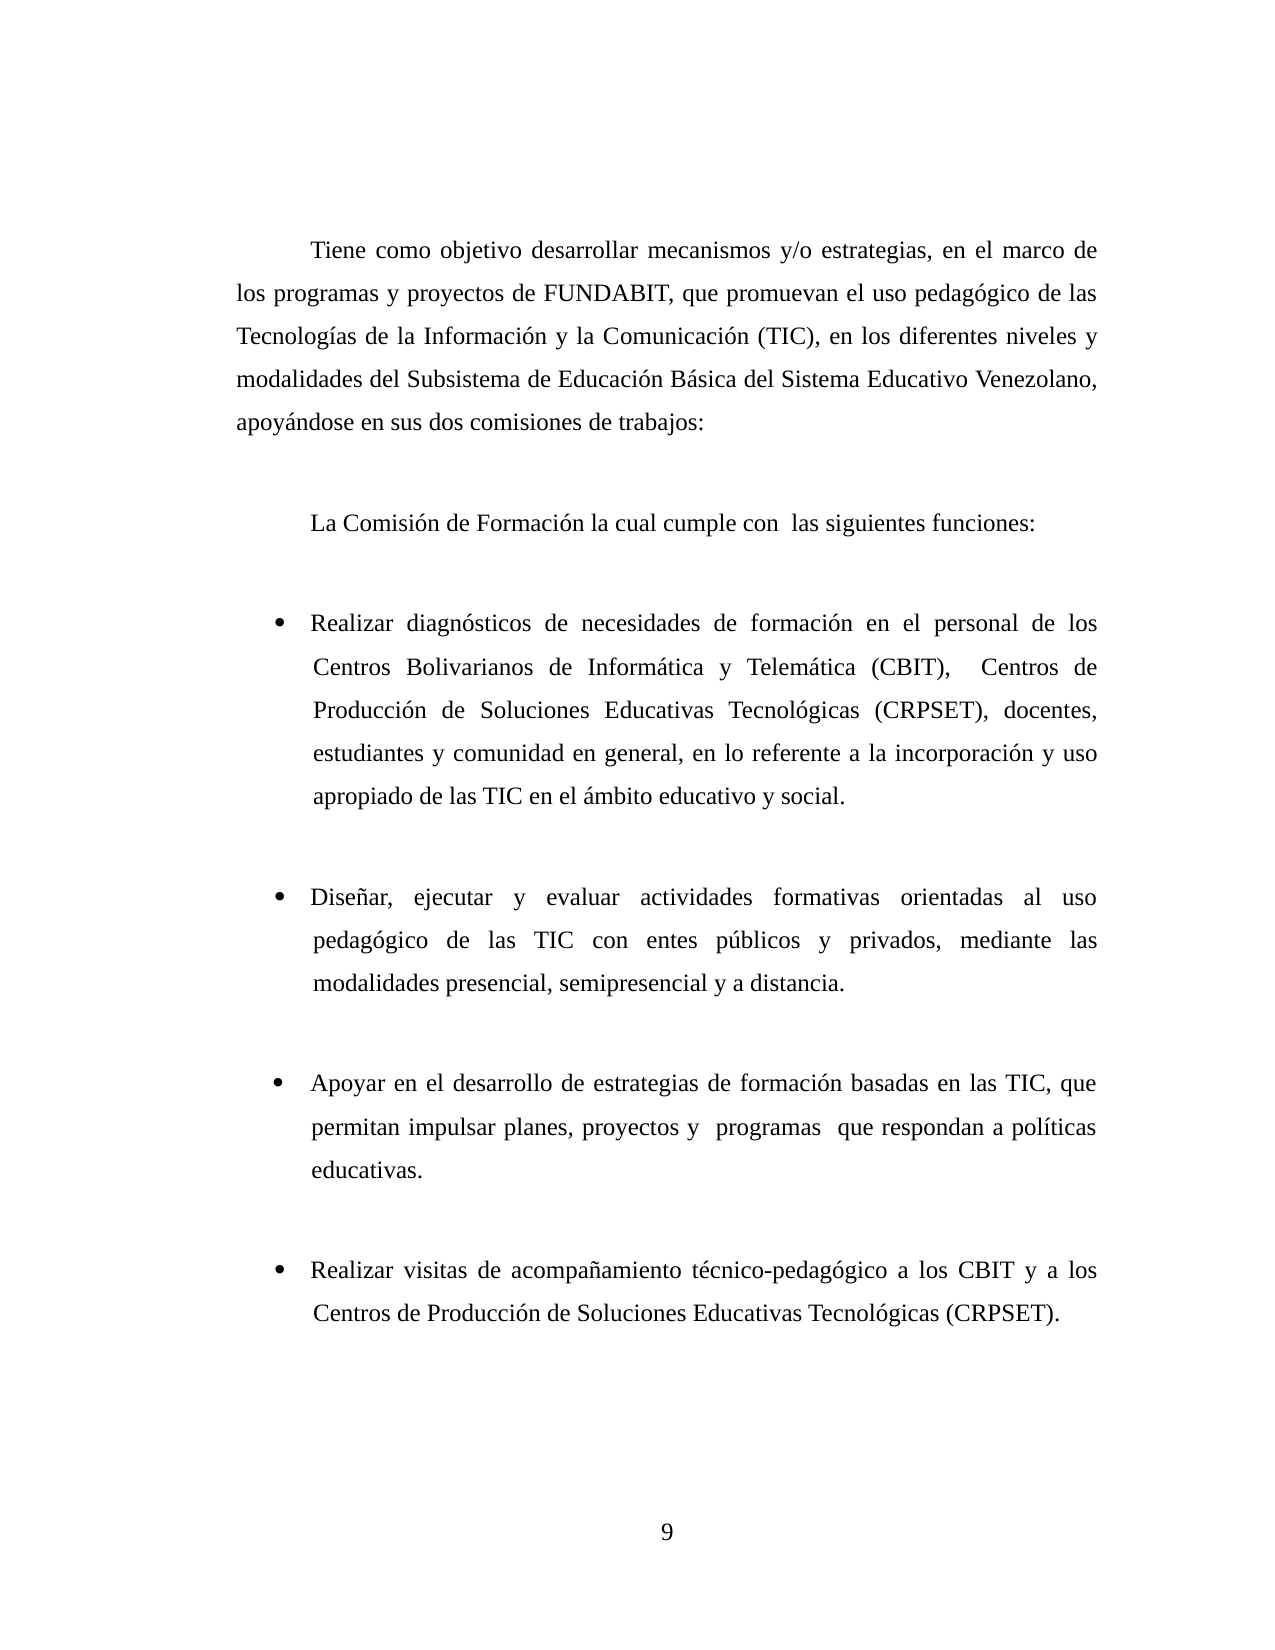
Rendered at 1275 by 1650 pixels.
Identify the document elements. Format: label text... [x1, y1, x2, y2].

list Apoyar en el desarrollo de estrategias de formación basadas en las TIC, que permitan impulsar planes, proyectos y programas que respondan a políticas educativas. [274, 1068, 1098, 1183]
text La Comisión de Formación la cual cumple con las siguientes funciones: [236, 508, 1098, 537]
list Diseñar, ejecutar y evaluar actividades formativas orientadas al uso pedagógico de las TIC con entes públicos y privados, mediante las modalidades presencial, semipresencial y a distancia. [275, 882, 1098, 997]
list Realizar visitas de acompañamiento técnico-pedagógico a los CBIT y a los Centros de Producción de Soluciones Educativas Tecnológicas (CRPSET). [275, 1255, 1098, 1327]
text Tiene como objetivo desarrollar mecanismos y/o estrategias, en el marco de los programas y proyectos de FUNDABIT, que promuevan el uso pedagógico de las Tecnologías de la Información y la Comunicación (TIC), en los diferentes niveles y modalidades del Subsistema de Educación Básica del Sistema Educativo Venezolano, apoyándose en sus dos comisiones de trabajos: [236, 235, 1098, 436]
list Realizar diagnósticos de necesidades de formación en el personal de los Centros Bolivarianos de Informática y Telemática (CBIT), Centros de Producción de Soluciones Educativas Tecnológicas (CRPSET), docentes, estudiantes y comunidad en general, en lo referente a la incorporación y uso apropiado de las TIC en el ámbito educativo y social. [275, 608, 1098, 810]
